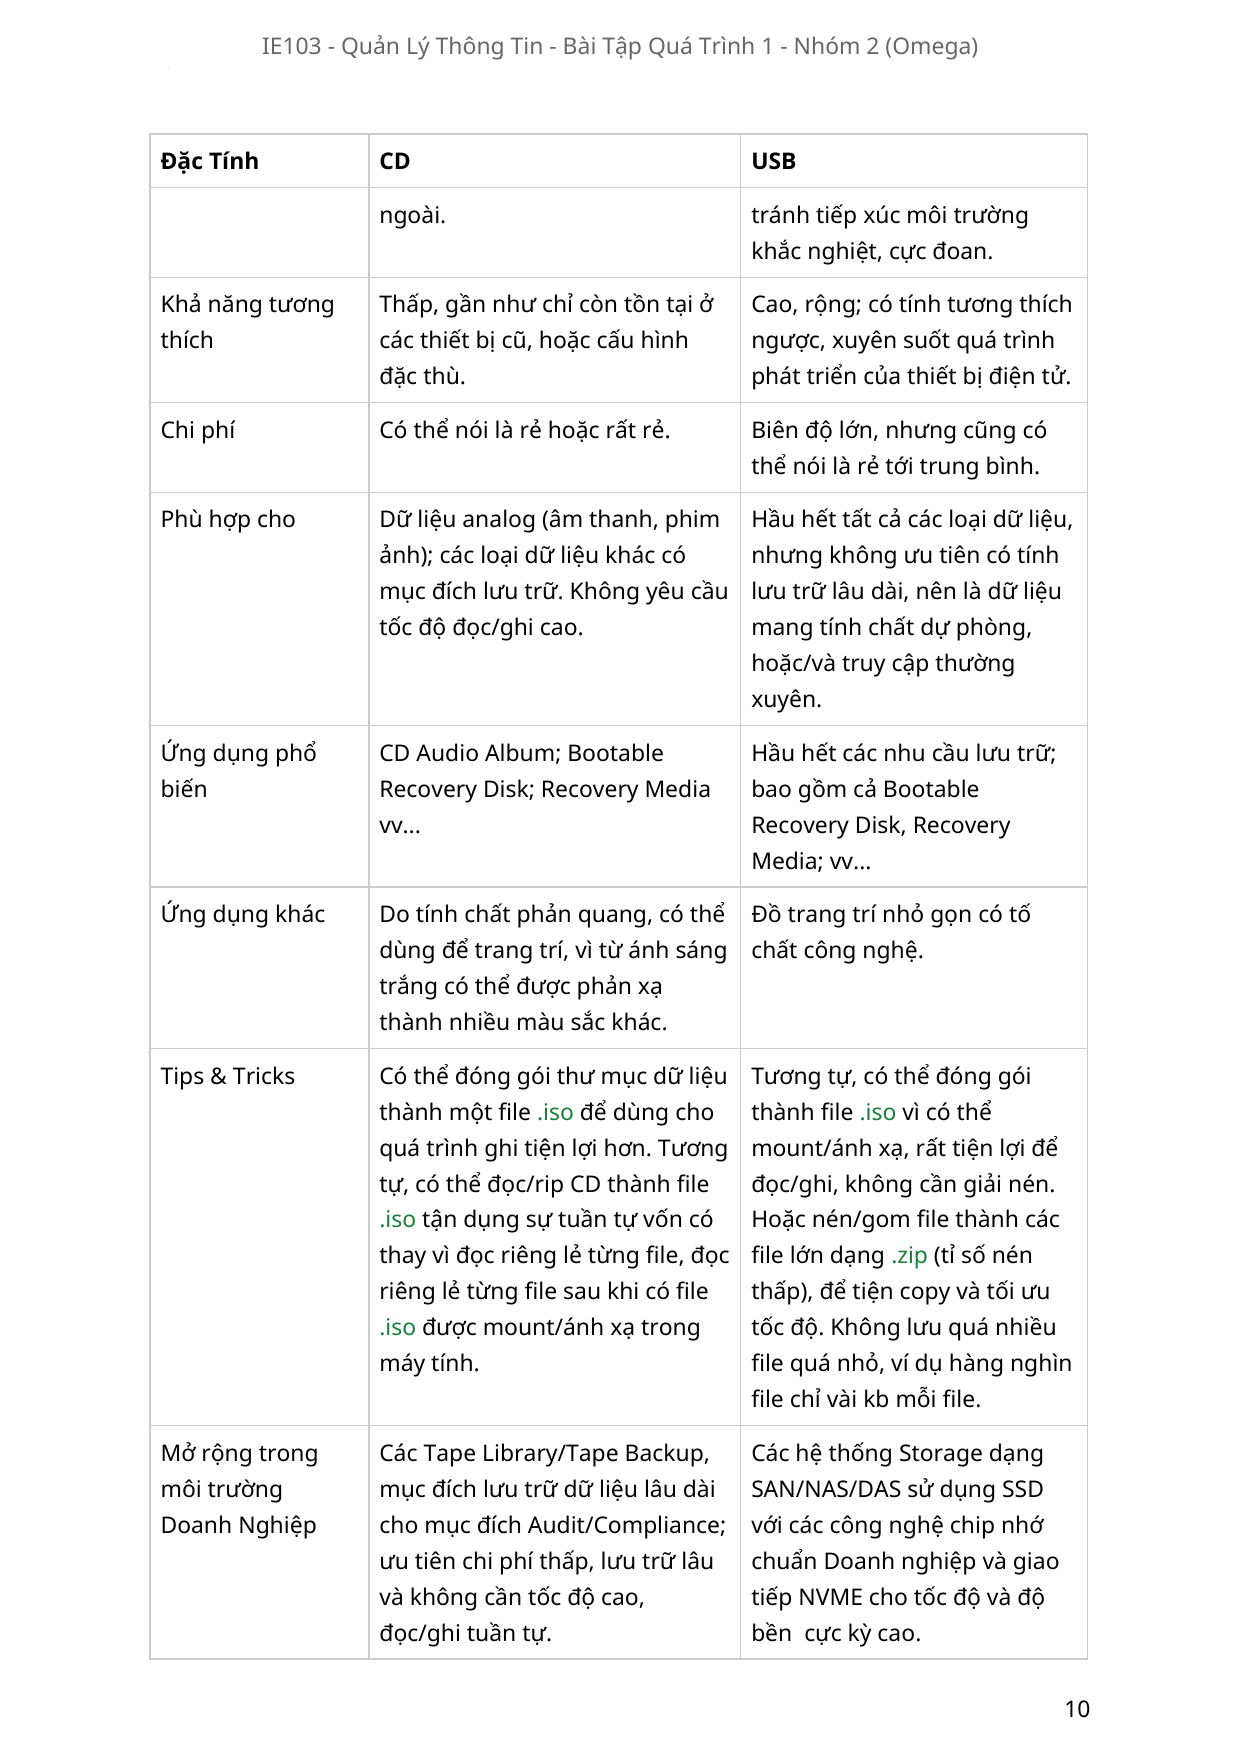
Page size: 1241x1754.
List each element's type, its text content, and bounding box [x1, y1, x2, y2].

table_cell Khả năng tương thích [151, 278, 368, 402]
table_cell Các Tape Library/Tape Backup, mục đích lưu trữ dữ liệu lâu dài cho mục đích Audit/Compliance; ưu tiên chi phí thấp, lưu trữ lâu và không cần tốc độ cao, đọc/ghi tuần tự. [370, 1426, 740, 1658]
table_cell tránh tiếp xúc môi trường khắc nghiệt, cực đoan. [741, 188, 1087, 276]
table_header CD [370, 135, 740, 187]
table_cell Do tính chất phản quang, có thể dùng để trang trí, vì từ ánh sáng trắng có thể được phản xạ thành nhiều màu sắc khác. [370, 888, 740, 1048]
table_cell ngoài. [370, 188, 740, 276]
table_cell Thấp, gần như chỉ còn tồn tại ở các thiết bị cũ, hoặc cấu hình đặc thù. [370, 278, 740, 402]
table_cell Cao, rộng; có tính tương thích ngược, xuyên suốt quá trình phát triển của thiết bị điện tử. [741, 278, 1087, 402]
table_cell Các hệ thống Storage dạng SAN/NAS/DAS sử dụng SSD với các công nghệ chip nhớ chuẩn Doanh nghiệp và giao tiếp NVME cho tốc độ và độ bền cực kỳ cao. [741, 1426, 1087, 1658]
table_header USB [741, 135, 1087, 187]
table_cell Hầu hết tất cả các loại dữ liệu, nhưng không ưu tiên có tính lưu trữ lâu dài, nên là dữ liệu mang tính chất dự phòng, hoặc/và truy cập thường xuyên. [741, 493, 1087, 725]
table_cell Hầu hết các nhu cầu lưu trữ; bao gồm cả Bootable Recovery Disk, Recovery Media; vv... [741, 726, 1087, 886]
table_cell Đồ trang trí nhỏ gọn có tố chất công nghệ. [741, 888, 1087, 1048]
table_cell Có thể đóng gói thư mục dữ liệu thành một file .iso để dùng cho quá trình ghi tiện lợi hơn. Tương tự, có thể đọc/rip CD thành file .iso tận dụng sự tuần tự vốn có thay vì đọc riêng lẻ từng file, đọc riêng lẻ từng file sau khi có file .iso được mount/ánh xạ trong máy tính. [370, 1049, 740, 1425]
table_cell Chi phí [151, 403, 368, 491]
table_cell CD Audio Album; Bootable Recovery Disk; Recovery Media vv... [370, 726, 740, 886]
table_cell Mở rộng trong môi trường Doanh Nghiệp [151, 1426, 368, 1658]
table_cell Ứng dụng khác [151, 888, 368, 1048]
table_cell Dữ liệu analog (âm thanh, phim ảnh); các loại dữ liệu khác có mục đích lưu trữ. Không yêu cầu tốc độ đọc/ghi cao. [370, 493, 740, 725]
table_cell Phù hợp cho [151, 493, 368, 725]
table_cell Biên độ lớn, nhưng cũng có thể nói là rẻ tới trung bình. [741, 403, 1087, 491]
table_cell Có thể nói là rẻ hoặc rất rẻ. [370, 403, 740, 491]
table_header Đặc Tính [151, 135, 368, 187]
table_cell Tips & Tricks [151, 1049, 368, 1425]
table_cell Tương tự, có thể đóng gói thành file .iso vì có thể mount/ánh xạ, rất tiện lợi để đọc/ghi, không cần giải nén. Hoặc nén/gom file thành các file lớn dạng .zip (tỉ số nén thấp), để tiện copy và tối ưu tốc độ. Không lưu quá nhiều file quá nhỏ, ví dụ hàng nghìn file chỉ vài kb mỗi file. [741, 1049, 1087, 1425]
table_cell Ứng dụng phổ biến [151, 726, 368, 886]
table_cell [151, 188, 368, 276]
